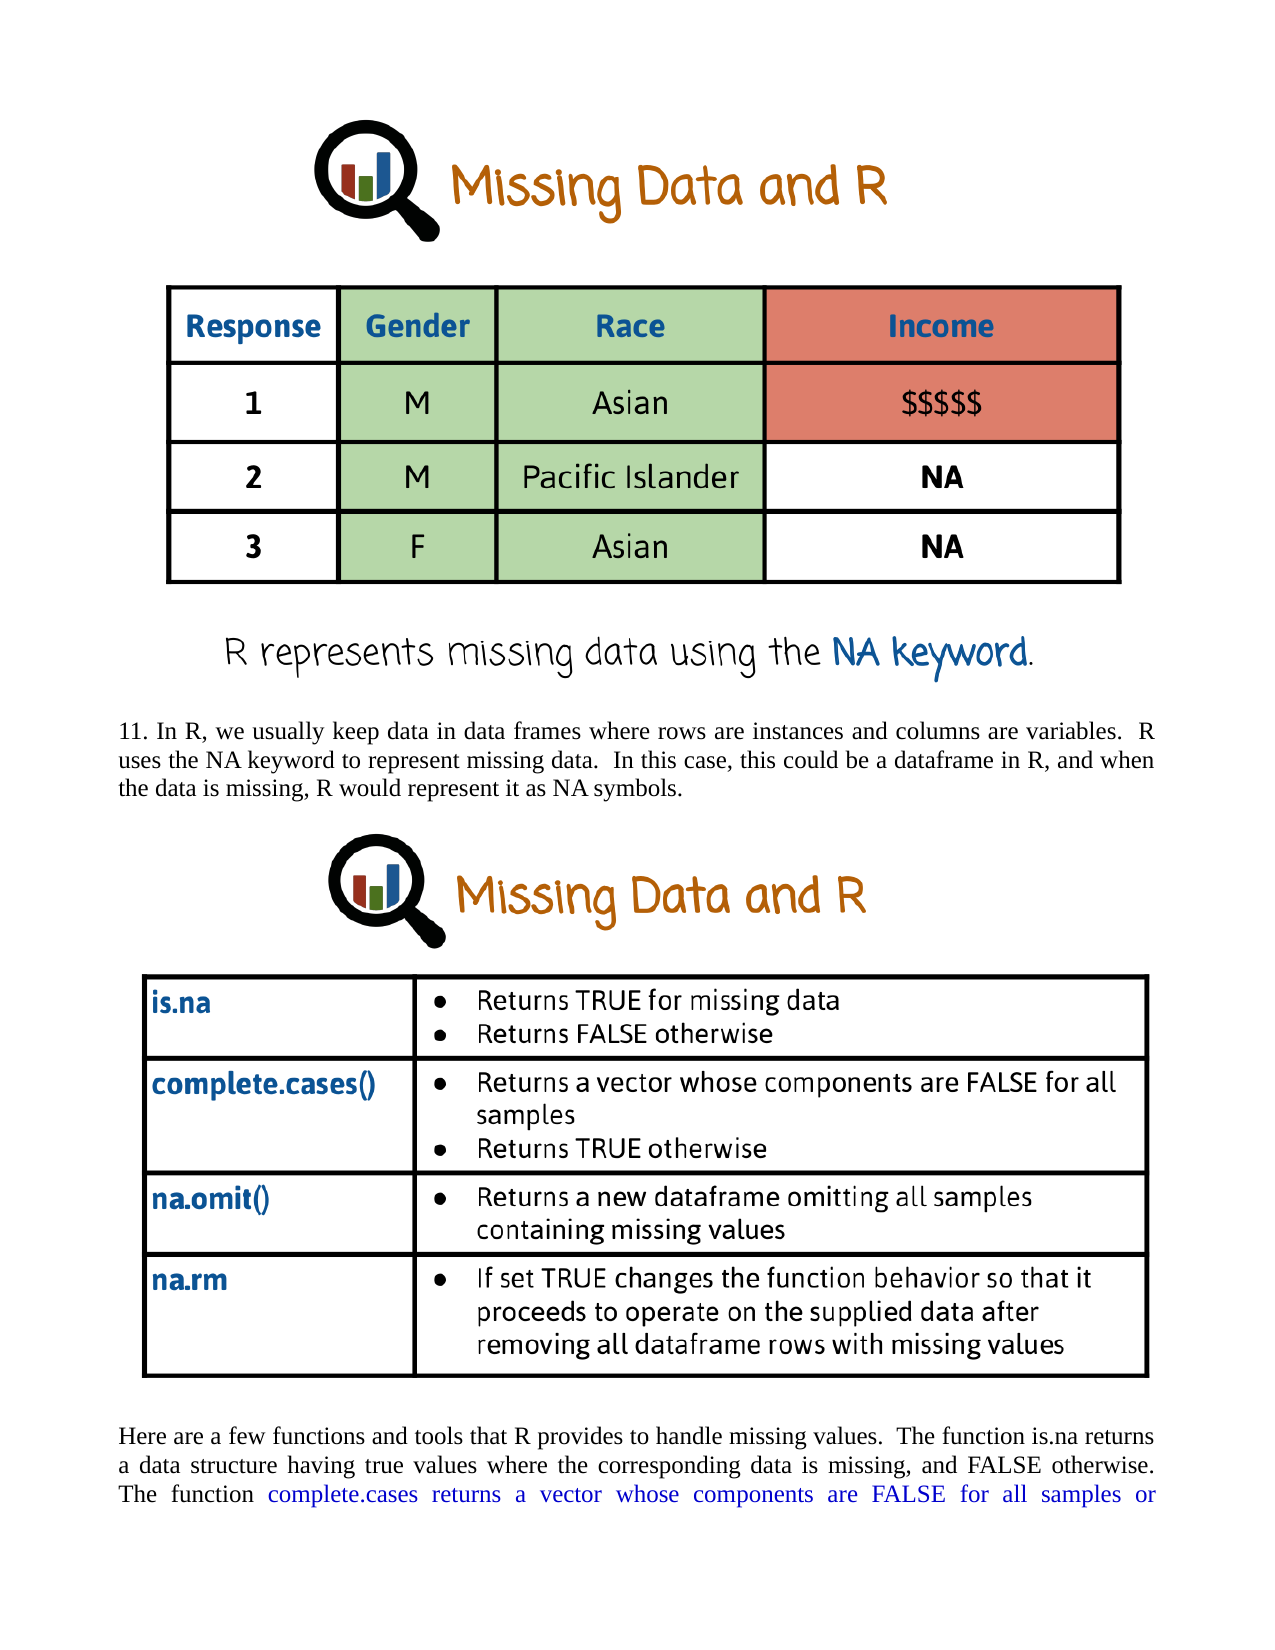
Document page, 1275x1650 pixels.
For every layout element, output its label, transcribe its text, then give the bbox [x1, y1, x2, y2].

picture [118, 118, 1157, 688]
text Here are a few functions and tools that R provides to handle missing values. The function is.na returns a data structure having true values where the corresponding data is missing, and FALSE otherwise. The function complete.cases returns a vector whose components are FALSE for all samples or [118, 1421, 1157, 1507]
picture [118, 831, 1157, 1393]
text 11. In R, we usually keep data in data frames where rows are instances and columns are variables. R uses the NA keyword to represent missing data. In this case, this could be a dataframe in R, and when the data is missing, R would represent it as NA symbols. [118, 716, 1157, 802]
